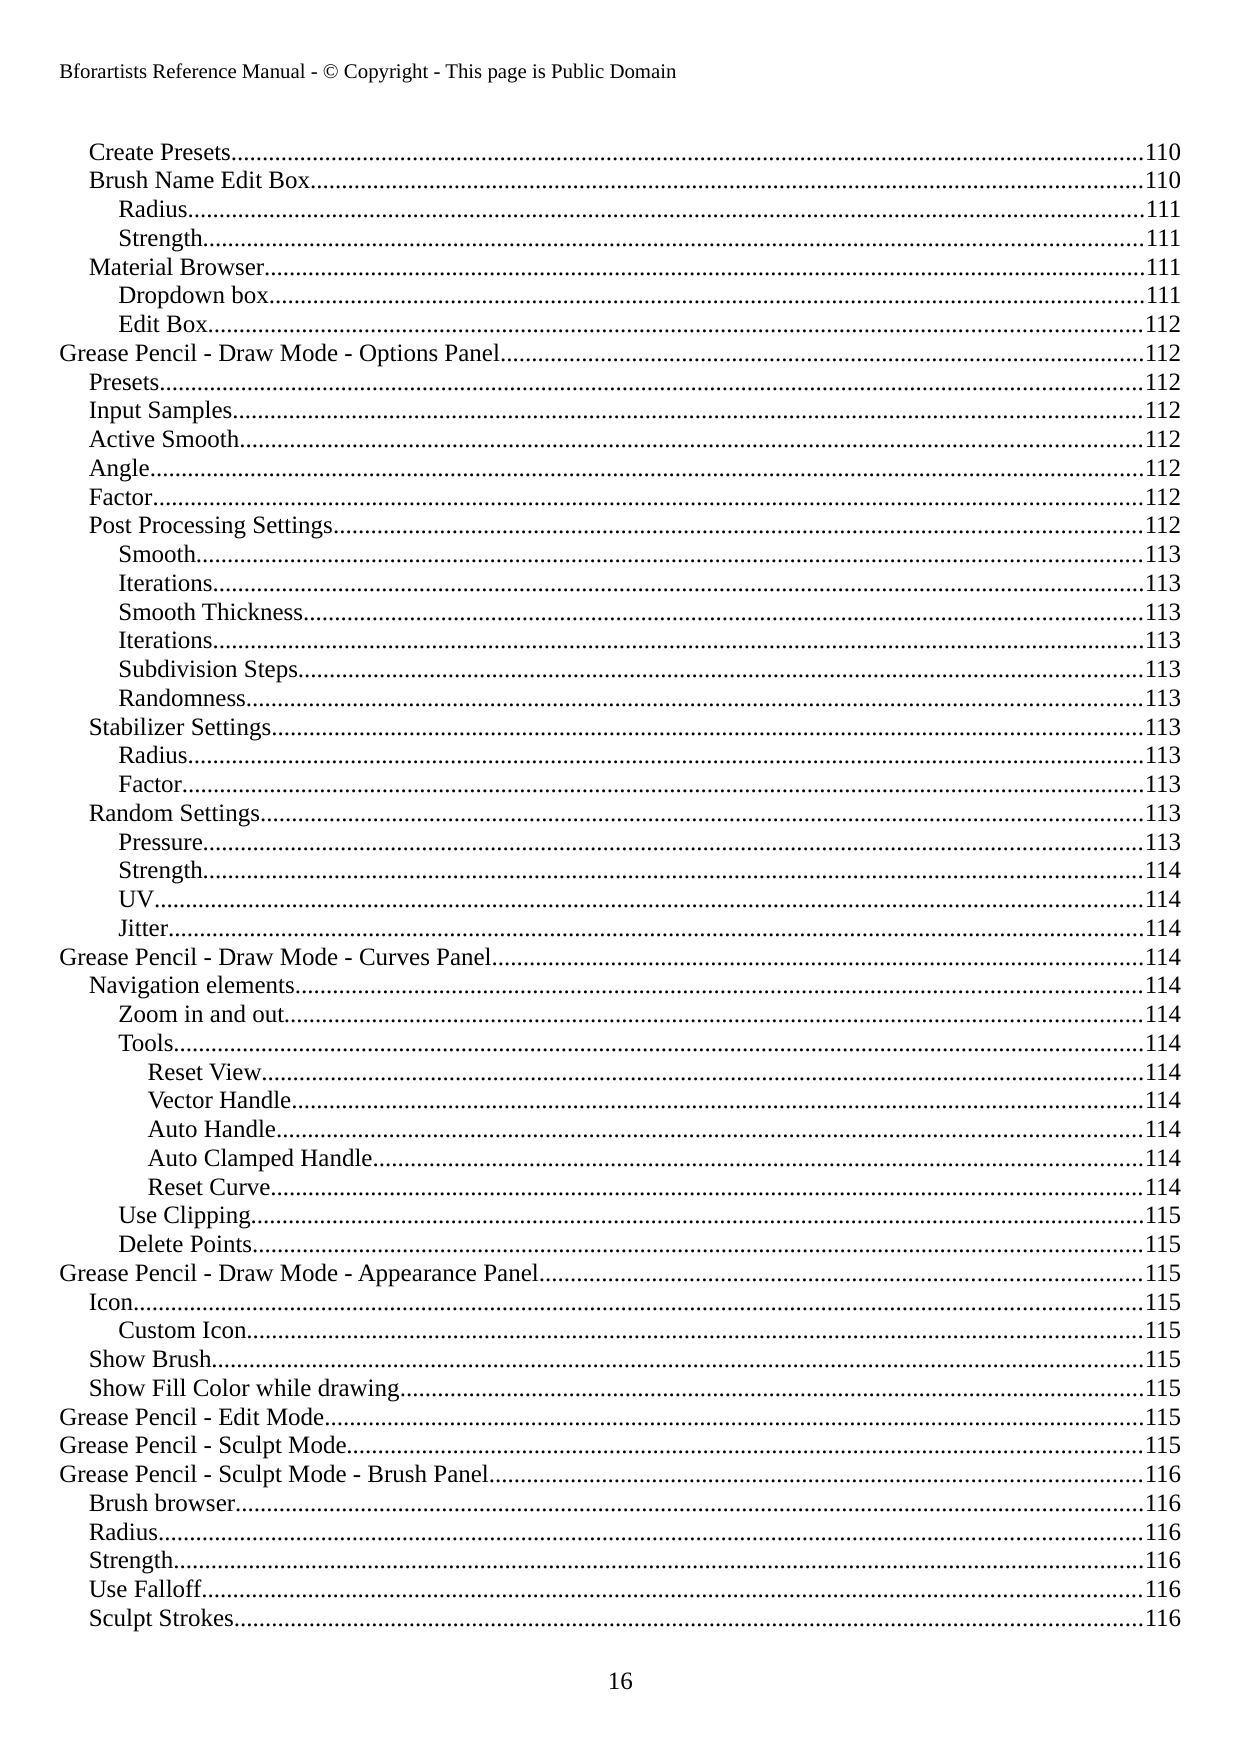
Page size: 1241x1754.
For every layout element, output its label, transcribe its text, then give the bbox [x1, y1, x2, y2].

text Smooth Thickness 113 [118, 597, 1181, 625]
text Custom Icon 115 [118, 1315, 1181, 1344]
text Dropdown box 111 [118, 280, 1181, 309]
text Post Processing Settings 112 [88, 510, 1181, 539]
text Radius 116 [88, 1517, 1181, 1545]
text Sculpt Strokes 116 [88, 1603, 1181, 1632]
text Brush Name Edit Box 110 [88, 165, 1181, 194]
text Strength 111 [118, 223, 1181, 252]
text Auto Clamped Handle 114 [147, 1143, 1181, 1172]
text Smooth 113 [118, 539, 1181, 568]
text Show Fill Color while drawing 115 [88, 1373, 1181, 1402]
text Reset Curve 114 [147, 1172, 1181, 1200]
text Input Samples 112 [88, 395, 1181, 424]
text Randomness 113 [118, 683, 1181, 712]
text Navigation elements 114 [88, 970, 1181, 999]
text Use Falloff 116 [88, 1574, 1181, 1603]
text Auto Handle 114 [147, 1114, 1181, 1143]
text Grease Pencil - Draw Mode - Appearance Panel 115 [59, 1258, 1181, 1287]
text Random Settings 113 [88, 798, 1181, 827]
text Show Brush 115 [88, 1344, 1181, 1373]
text Iterations 113 [118, 568, 1181, 597]
text Iterations 113 [118, 625, 1181, 654]
text Stabilizer Settings 113 [88, 712, 1181, 740]
text Grease Pencil - Edit Mode 115 [59, 1402, 1181, 1430]
text Angle 112 [88, 453, 1181, 482]
text Brush browser 116 [88, 1488, 1181, 1517]
text Edit Box 112 [118, 309, 1181, 338]
text Factor 113 [118, 769, 1181, 798]
text Factor 112 [88, 482, 1181, 510]
text Jitter 114 [118, 913, 1181, 942]
text Icon 115 [88, 1287, 1181, 1315]
text Radius 111 [118, 194, 1181, 223]
text Grease Pencil - Sculpt Mode 115 [59, 1430, 1181, 1459]
text Grease Pencil - Draw Mode - Curves Panel 114 [59, 942, 1181, 970]
text Subdivision Steps 113 [118, 654, 1181, 683]
text Pressure 113 [118, 827, 1181, 855]
text Active Smooth 112 [88, 424, 1181, 453]
text Create Presets 110 [88, 137, 1181, 165]
text Presets 112 [88, 367, 1181, 395]
text Strength 116 [88, 1545, 1181, 1574]
text Material Browser 111 [88, 252, 1181, 280]
text Radius 113 [118, 740, 1181, 769]
text Vector Handle 114 [147, 1085, 1181, 1114]
text Grease Pencil - Sculpt Mode - Brush Panel 116 [59, 1459, 1181, 1488]
text Use Clipping 115 [118, 1200, 1181, 1229]
text Zoom in and out 114 [118, 999, 1181, 1028]
text Grease Pencil - Draw Mode - Options Panel 112 [59, 338, 1181, 367]
text Delete Points 115 [118, 1229, 1181, 1258]
text Reset View 114 [147, 1057, 1181, 1085]
text Strength 114 [118, 855, 1181, 884]
text UV 114 [118, 884, 1181, 913]
text Tools 114 [118, 1028, 1181, 1057]
